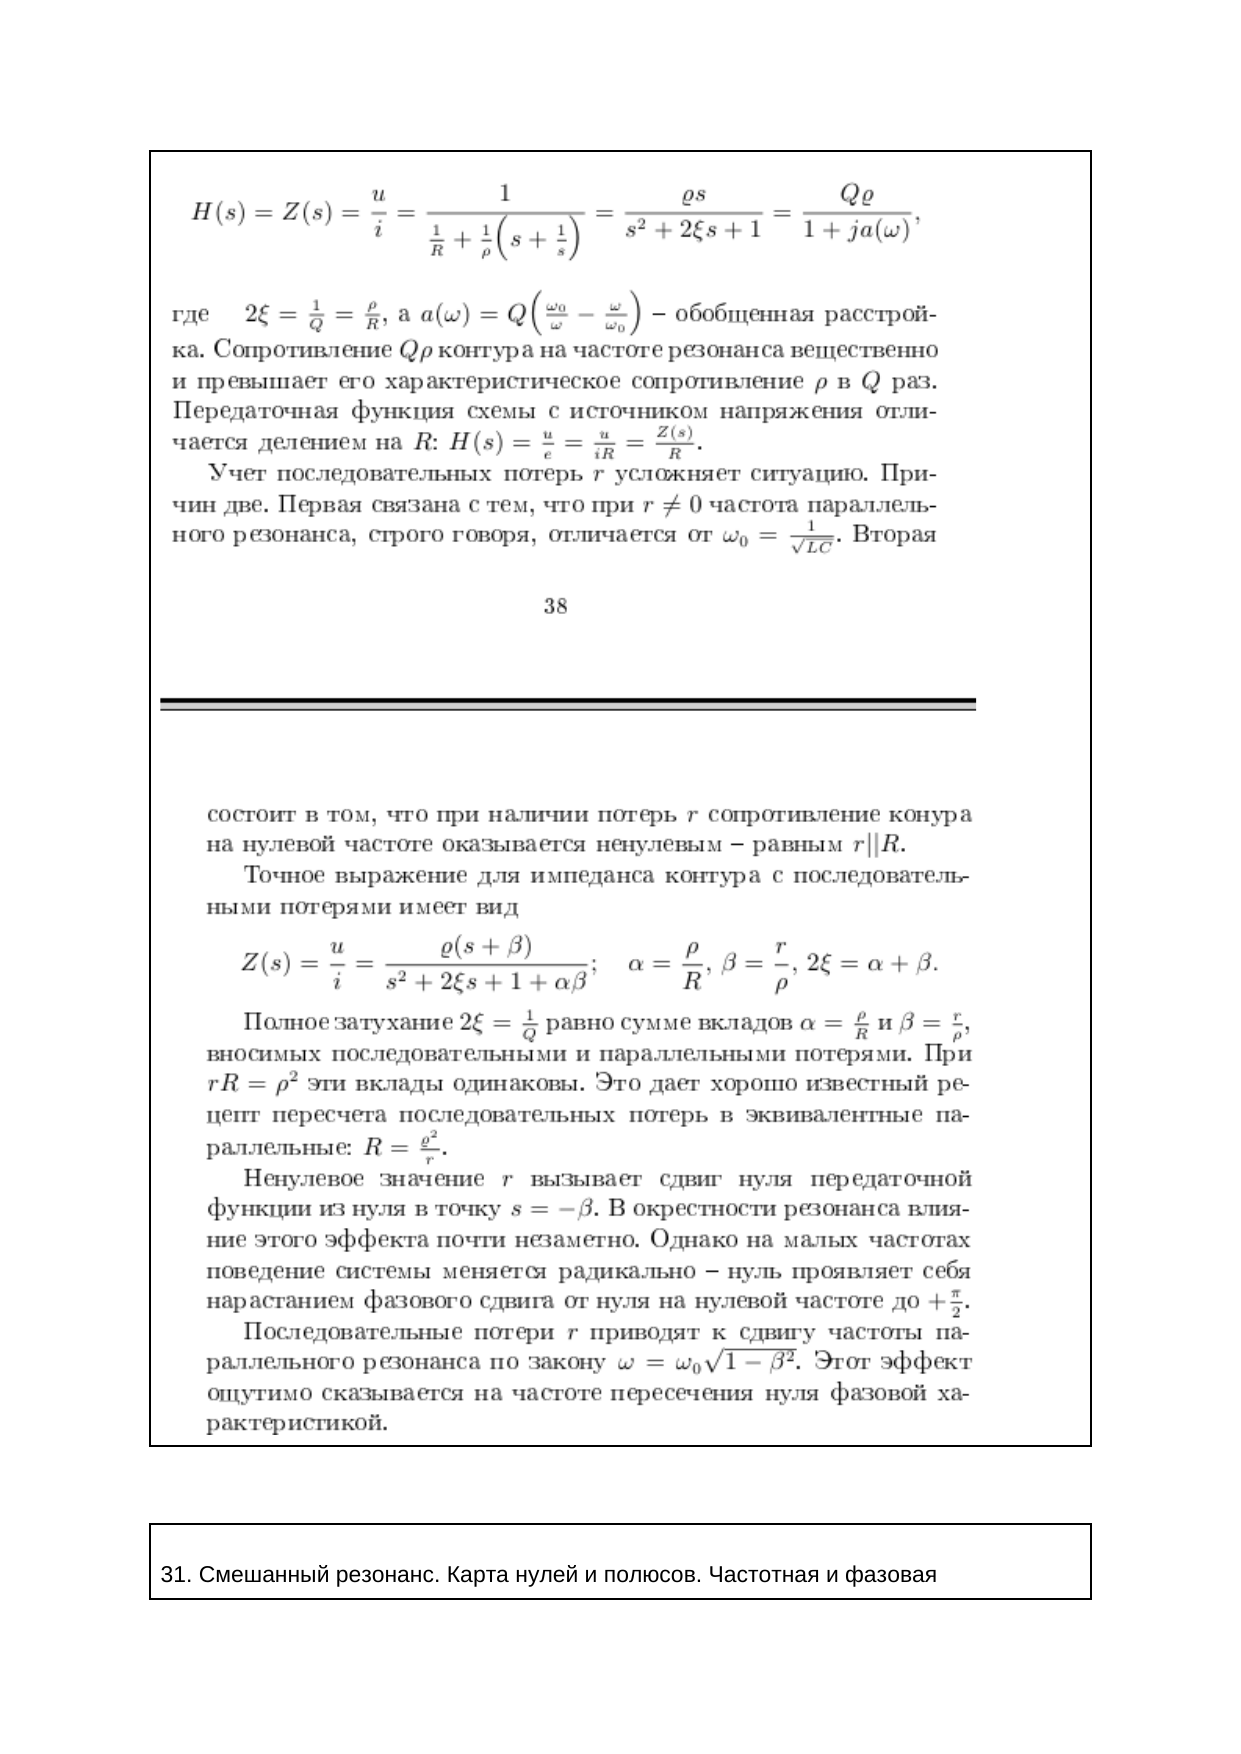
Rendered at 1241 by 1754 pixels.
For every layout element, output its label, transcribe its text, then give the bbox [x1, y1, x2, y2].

picture [160, 162, 977, 1435]
table_cell [151, 152, 1090, 1445]
table_header 31. Смешанный резонанс. Карта нулей и полюсов. Частотная и фазовая [151, 1525, 1090, 1597]
